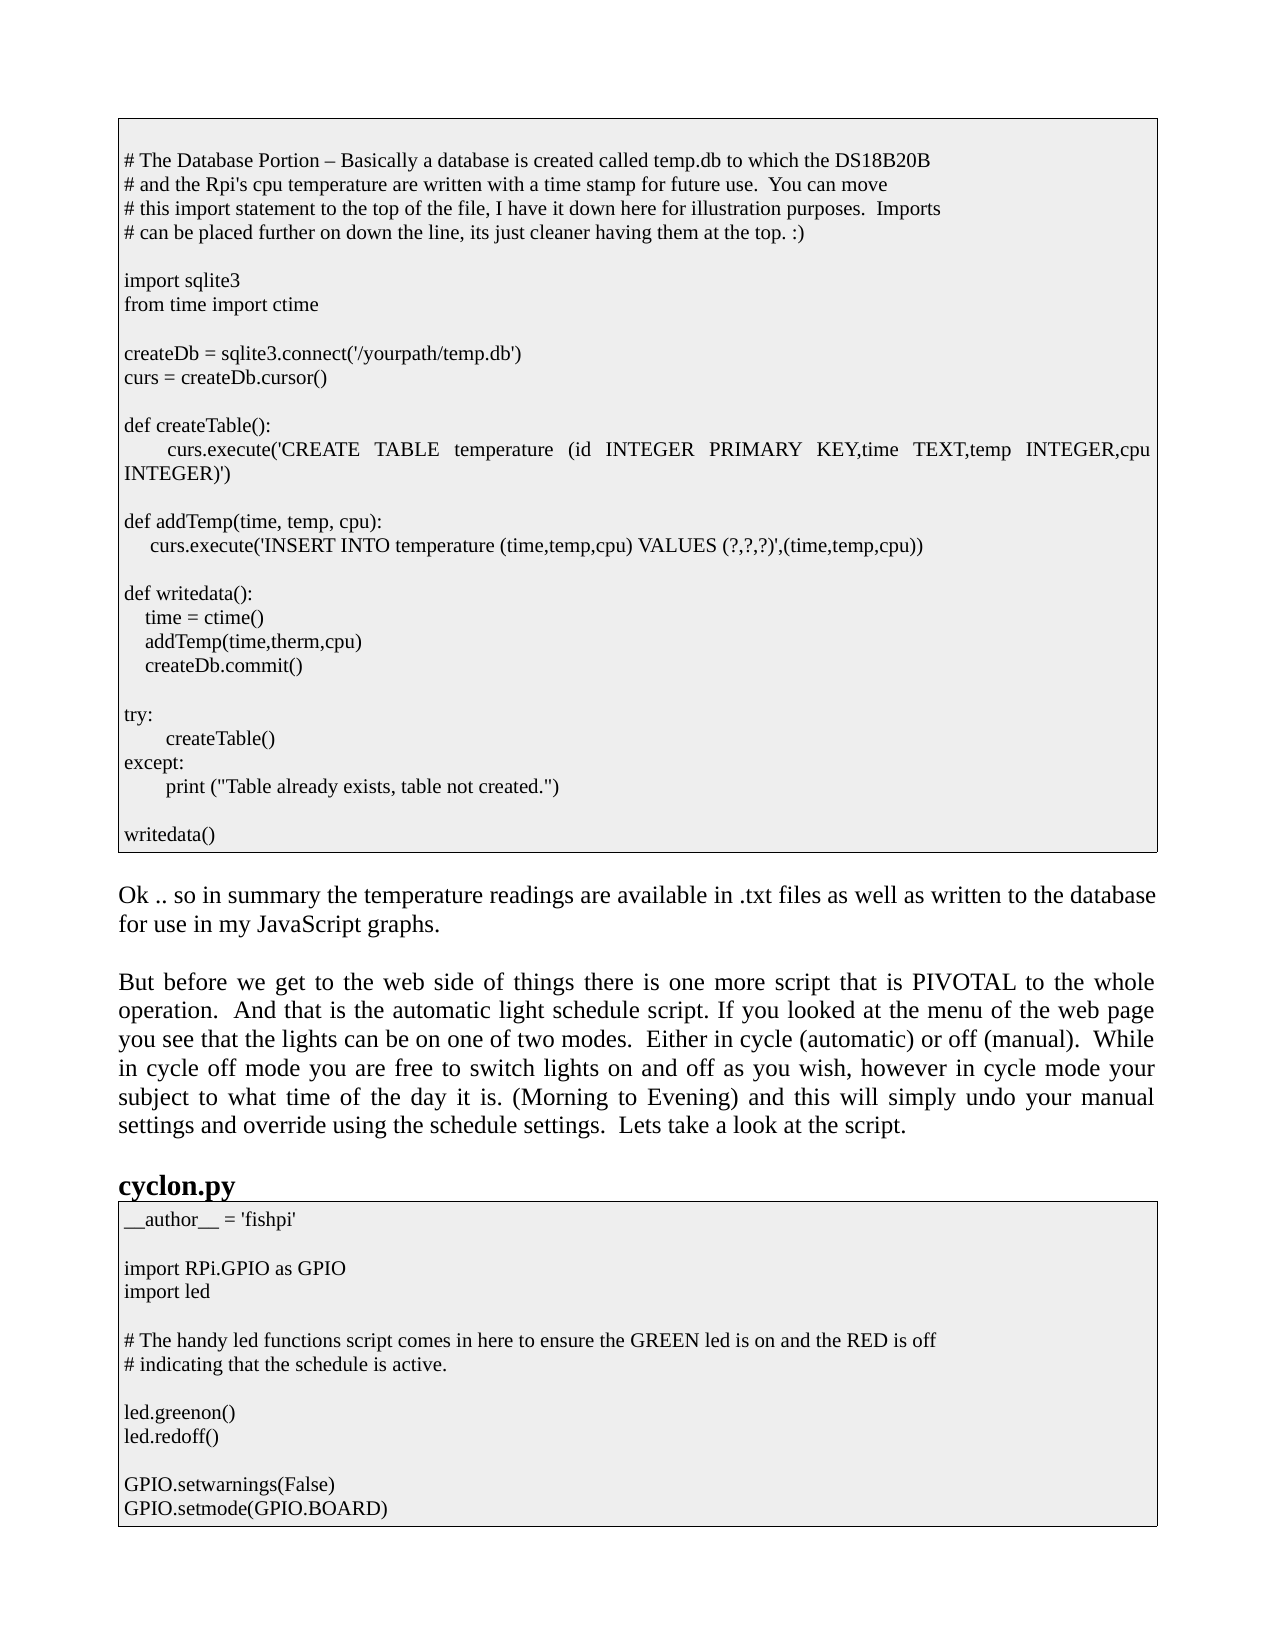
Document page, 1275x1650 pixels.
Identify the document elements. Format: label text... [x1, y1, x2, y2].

text But before we get to the web side of things there is one more script that is PIVOTAL to the whole operation. And that is the automatic light schedule script. If you looked at the menu of the web page you see that the lights can be on one of two modes. Either in cycle (automatic) or off (manual). While in cycle off mode you are free to switch lights on and off as you wish, however in cycle mode your subject to what time of the day it is. (Morning to Evening) and this will simply undo your manual settings and override using the schedule settings. Lets take a look at the script. [118, 967, 1157, 1139]
table_header # The Database Portion – Basically a database is created called temp.db to which the DS18B20B # and the Rpi's cpu temperature are written with a time stamp for future use. You can move # this import statement to the top of the file, I have it down here for illustration purposes. Imports # can be placed further on down the line, its just cleaner having them at the top. :) import sqlite3 from time import ctime createDb = sqlite3.connect('/yourpath/temp.db') curs = createDb.cursor() def createTable(): curs.execute('CREATE TABLE temperature (id INTEGER PRIMARY KEY,time TEXT,temp INTEGER,cpu INTEGER)') def addTemp(time, temp, cpu): curs.execute('INSERT INTO temperature (time,temp,cpu) VALUES (?,?,?)',(time,temp,cpu)) def writedata(): time = ctime() addTemp(time,therm,cpu) createDb.commit() try: createTable() except: print ("Table already exists, table not created.") writedata() [119, 119, 1157, 852]
table_header __author__ = 'fishpi' import RPi.GPIO as GPIO import led # The handy led functions script comes in here to ensure the GREEN led is on and the RED is off # indicating that the schedule is active. led.greenon() led.redoff() GPIO.setwarnings(False) GPIO.setmode(GPIO.BOARD) [119, 1202, 1157, 1526]
text cyclon.py [118, 1168, 1157, 1201]
text Ok .. so in summary the temperature readings are available in .txt files as well as written to the database for use in my JavaScript graphs. [118, 880, 1157, 938]
